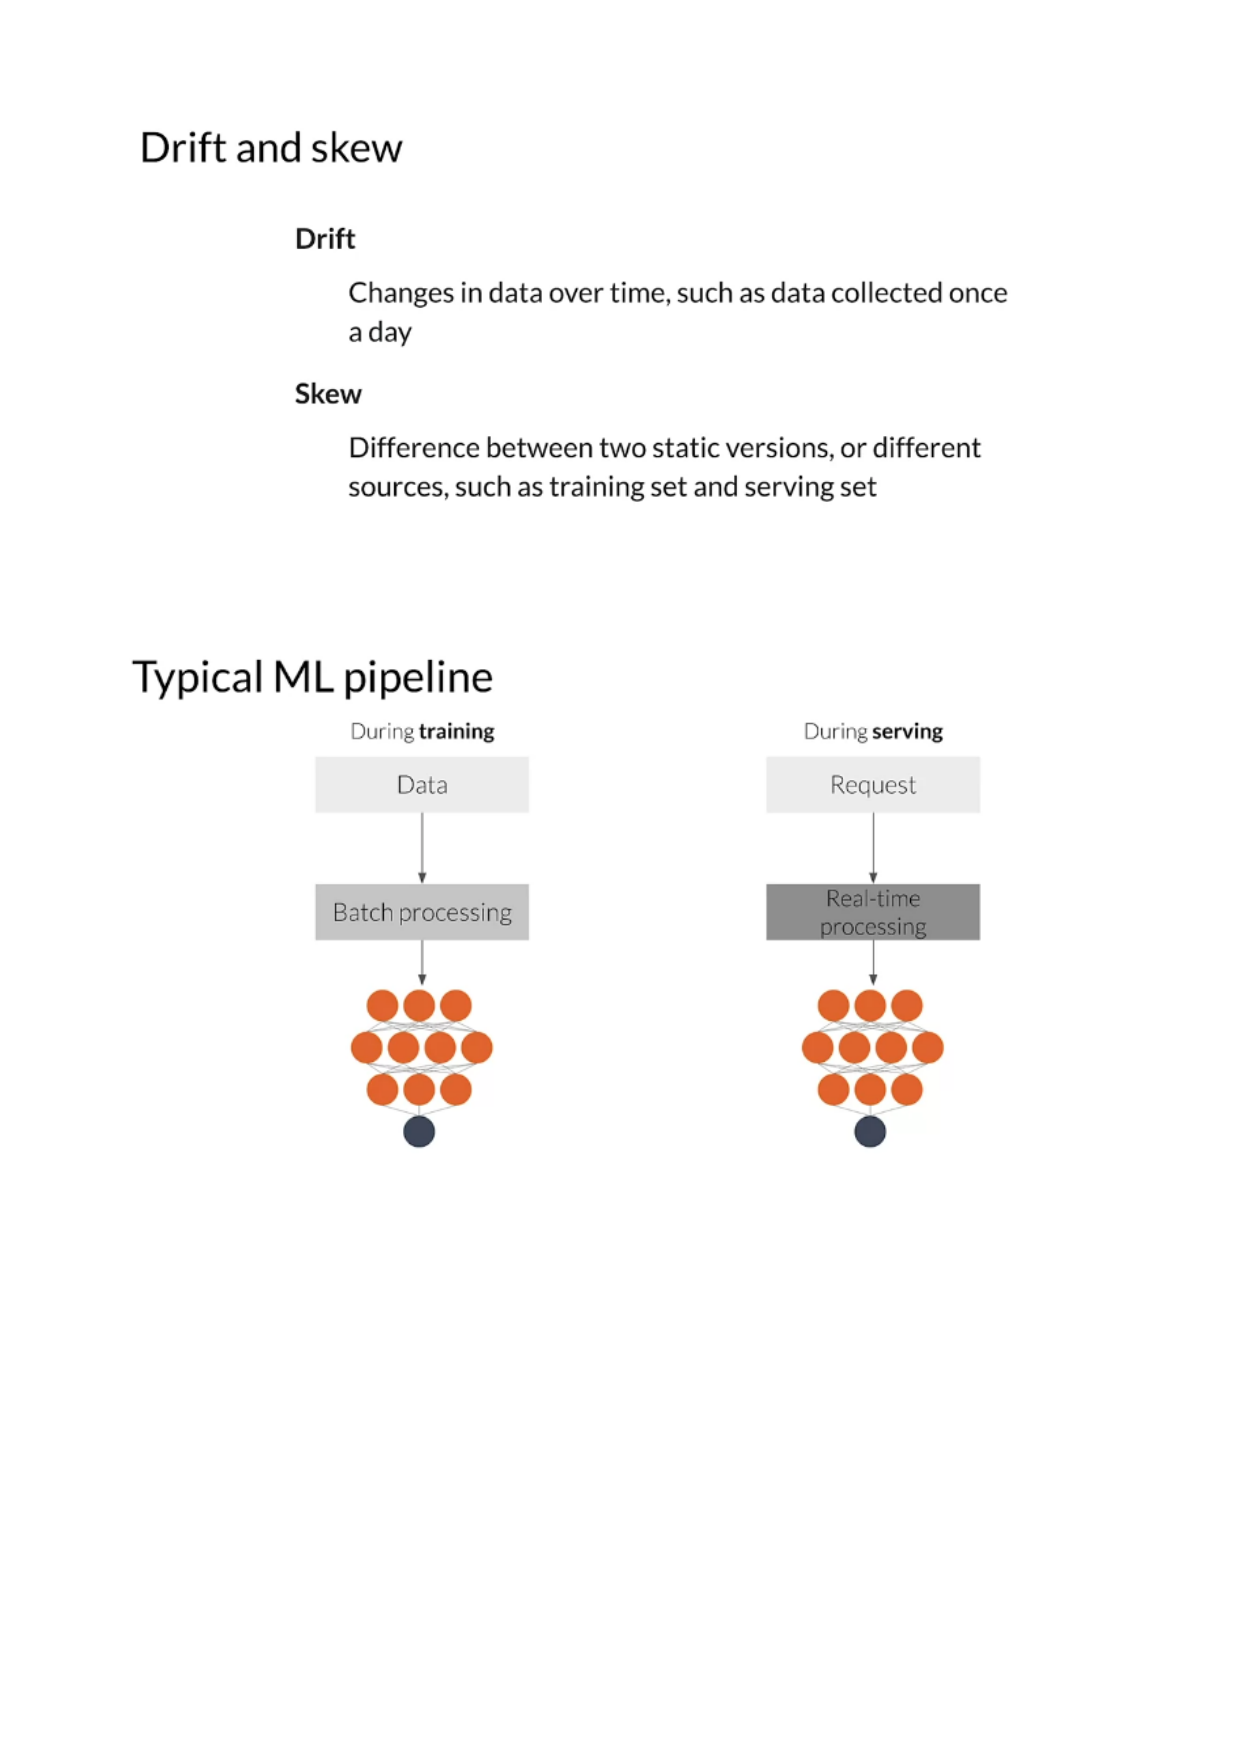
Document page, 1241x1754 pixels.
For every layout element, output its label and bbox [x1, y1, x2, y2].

picture [118, 118, 1123, 519]
picture [118, 646, 1123, 1158]
